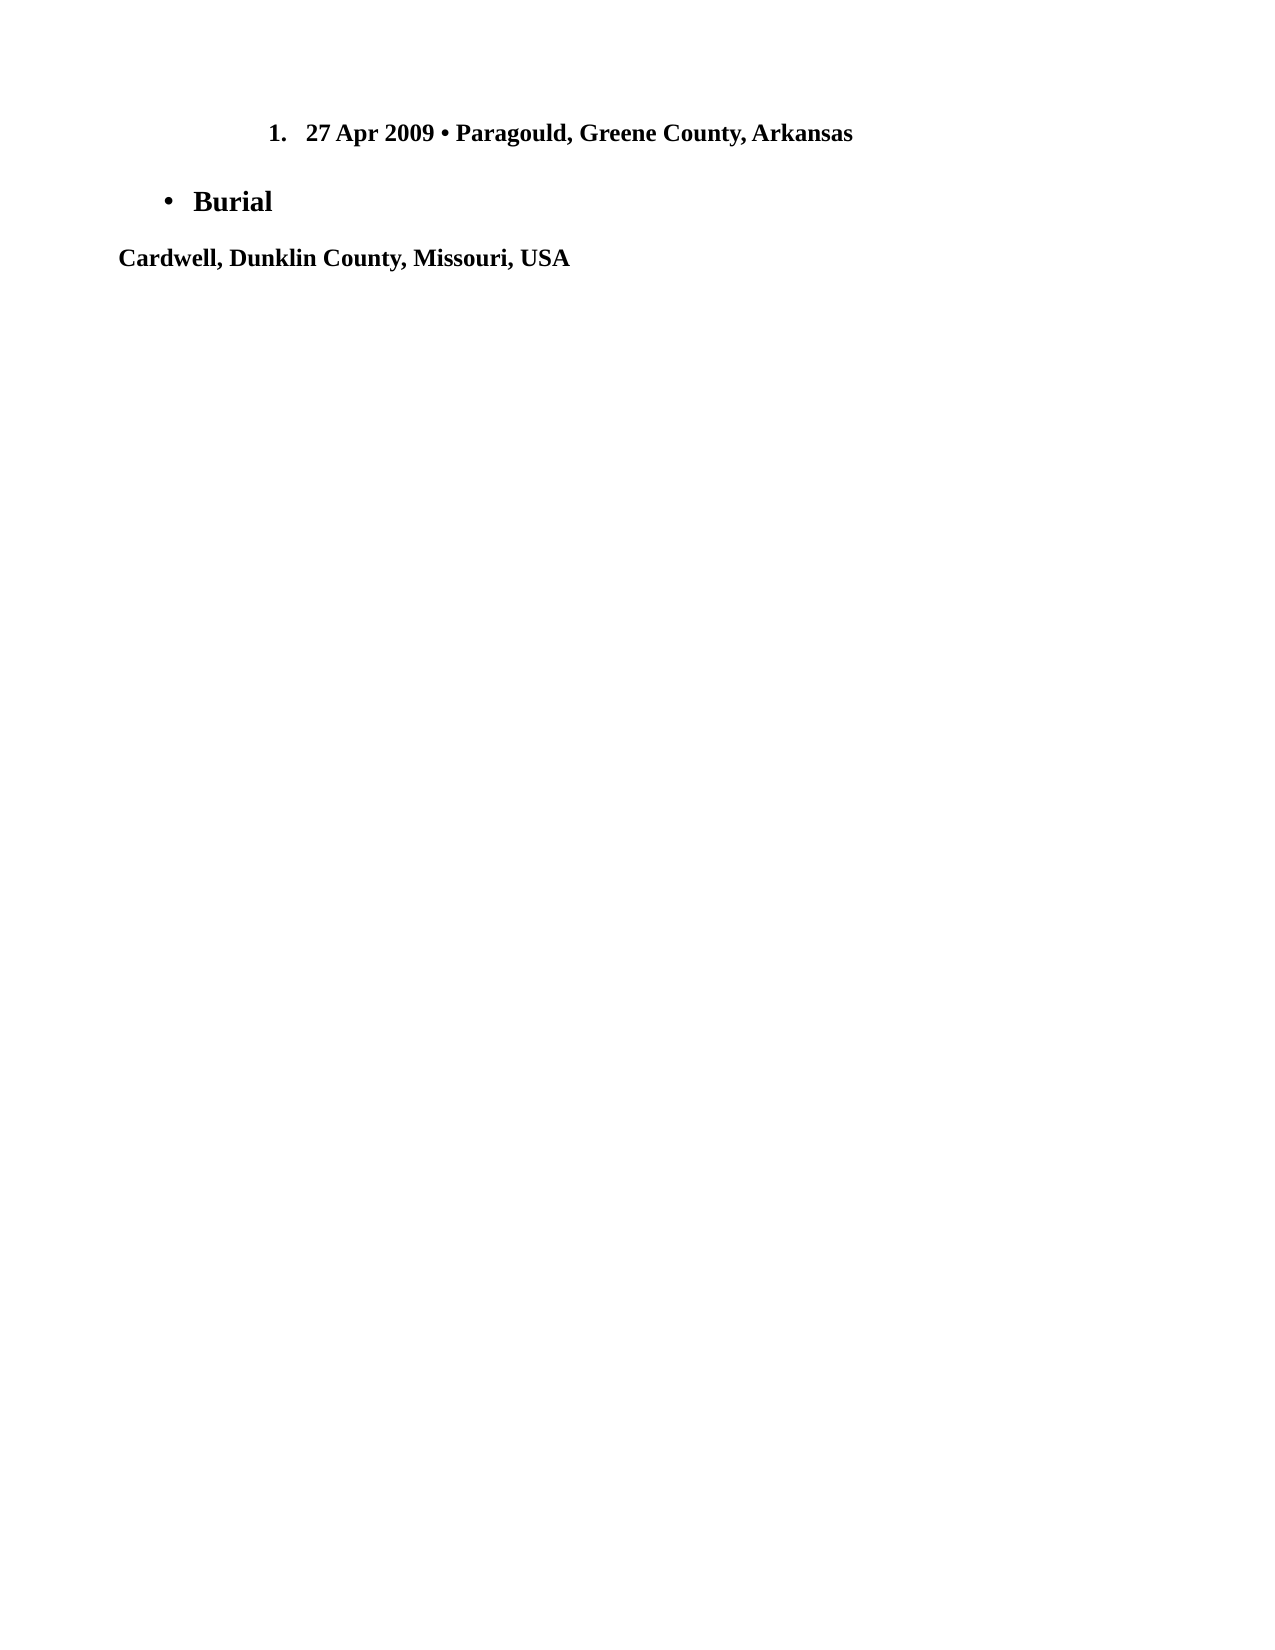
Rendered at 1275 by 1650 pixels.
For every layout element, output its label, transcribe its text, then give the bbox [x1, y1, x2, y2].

subtitle Cardwell, Dunklin County, Missouri, USA [118, 243, 1157, 272]
subtitle Burial [164, 184, 1157, 218]
subtitle 27 Apr 2009 • Paragould, Greene County, Arkansas [268, 118, 1157, 147]
